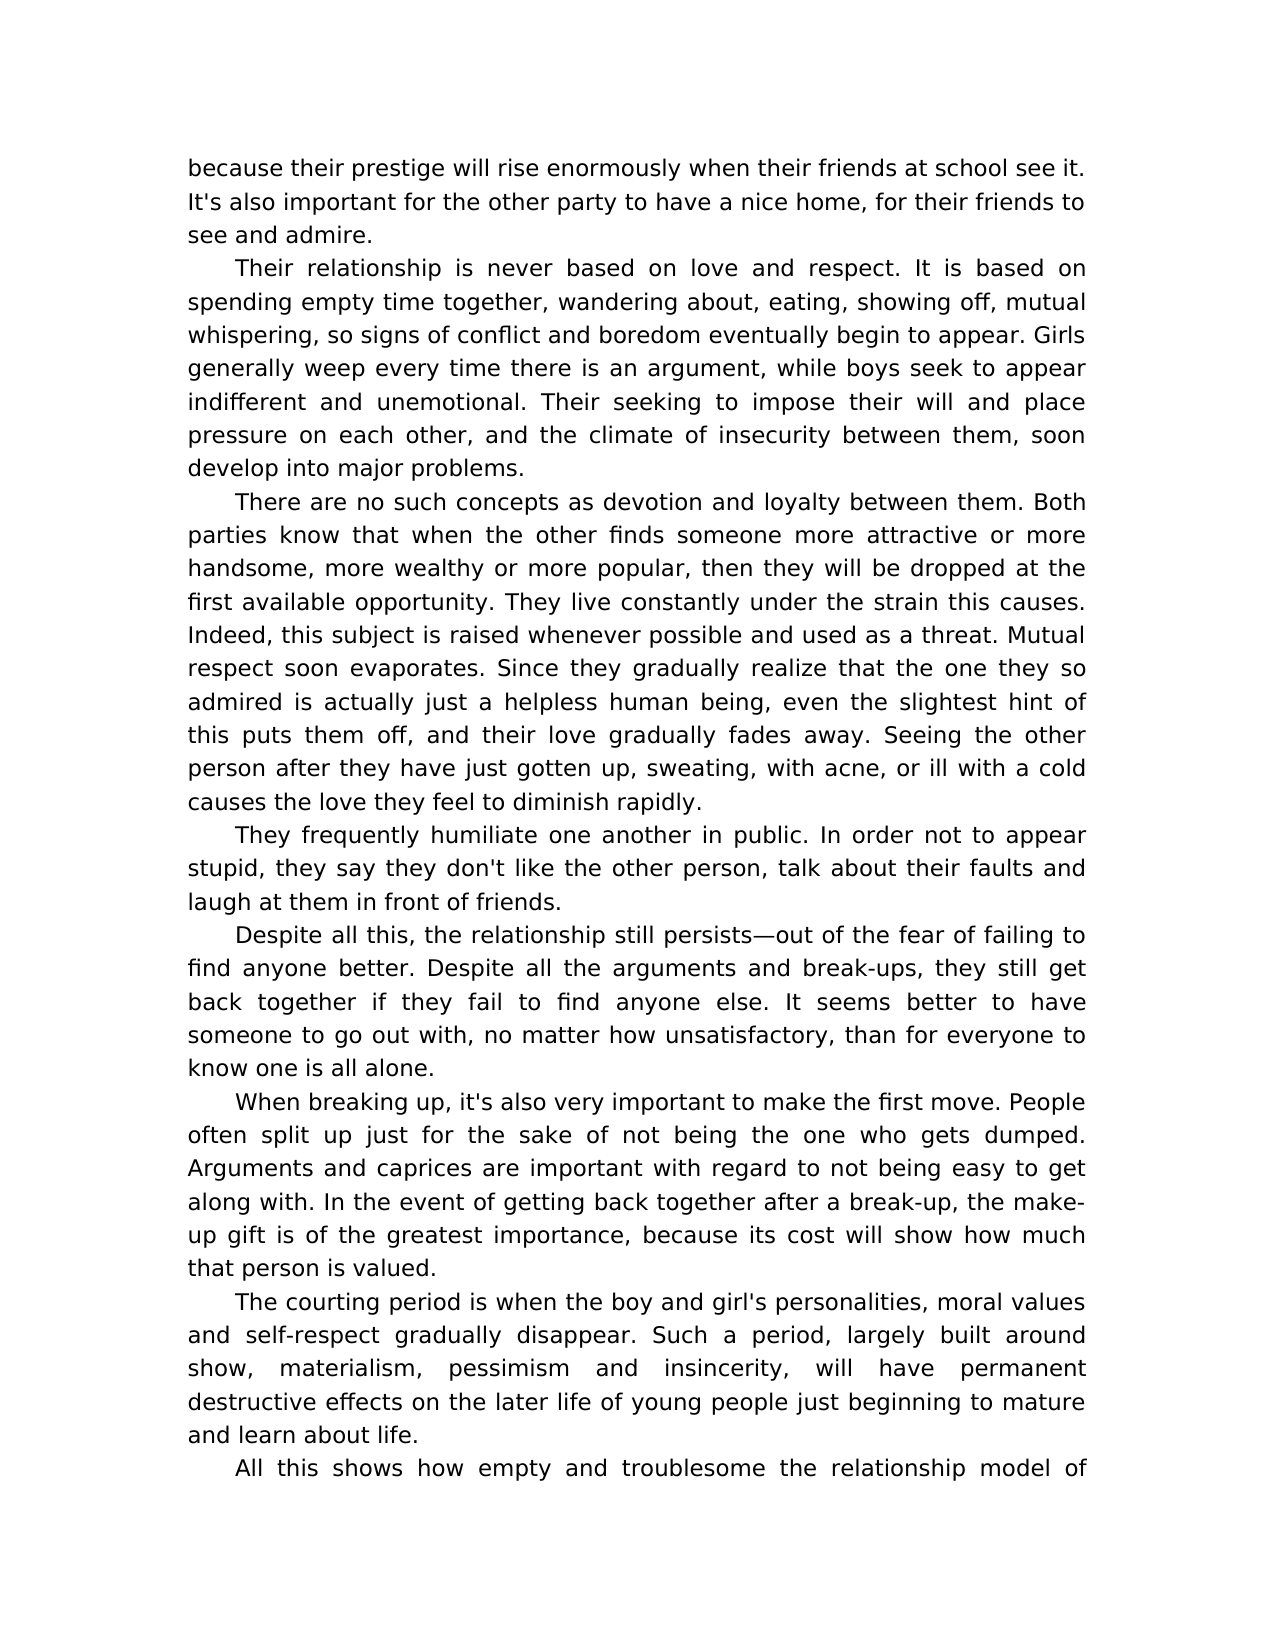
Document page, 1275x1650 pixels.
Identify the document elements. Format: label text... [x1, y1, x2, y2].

text Despite all this, the relationship still persists—out of the fear of failing to find anyone better. Despite all the arguments and break-ups, they still get back together if they fail to find anyone else. It seems better to have someone to go out with, no matter how unsatisfactory, than for everyone to know one is all alone. [187, 917, 1087, 1083]
text The courting period is when the boy and girl's personalities, moral values and self-respect gradually disappear. Such a period, largely built around show, materialism, pessimism and insincerity, will have permanent destructive effects on the later life of young people just beginning to mature and learn about life. [187, 1283, 1087, 1450]
text There are no such concepts as devotion and loyalty between them. Both parties know that when the other finds someone more attractive or more handsome, more wealthy or more popular, then they will be dropped at the first available opportunity. They live constantly under the strain this causes. Indeed, this subject is raised whenever possible and used as a threat. Mutual respect soon evaporates. Since they gradually realize that the one they so admired is actually just a helpless human being, even the slightest hint of this puts them off, and their love gradually fades away. Seeing the other person after they have just gotten up, sweating, with acne, or ill with a cold causes the love they feel to diminish rapidly. [187, 483, 1087, 817]
text All this shows how empty and troublesome the relationship model of [187, 1450, 1087, 1483]
text They frequently humiliate one another in public. In order not to appear stupid, they say they don't like the other person, talk about their faults and laugh at them in front of friends. [187, 817, 1087, 917]
text Their relationship is never based on love and respect. It is based on spending empty time together, wandering about, eating, showing off, mutual whispering, so signs of conflict and boredom eventually begin to appear. Girls generally weep every time there is an argument, while boys seek to appear indifferent and unemotional. Their seeking to impose their will and place pressure on each other, and the climate of insecurity between them, soon develop into major problems. [187, 250, 1087, 483]
text because their prestige will rise enormously when their friends at school see it. It's also important for the other party to have a nice home, for their friends to see and admire. [187, 150, 1087, 250]
text When breaking up, it's also very important to make the first move. People often split up just for the sake of not being the one who gets dumped. Arguments and caprices are important with regard to not being easy to get along with. In the event of getting back together after a break-up, the make-up gift is of the greatest importance, because its cost will show how much that person is valued. [187, 1083, 1087, 1283]
